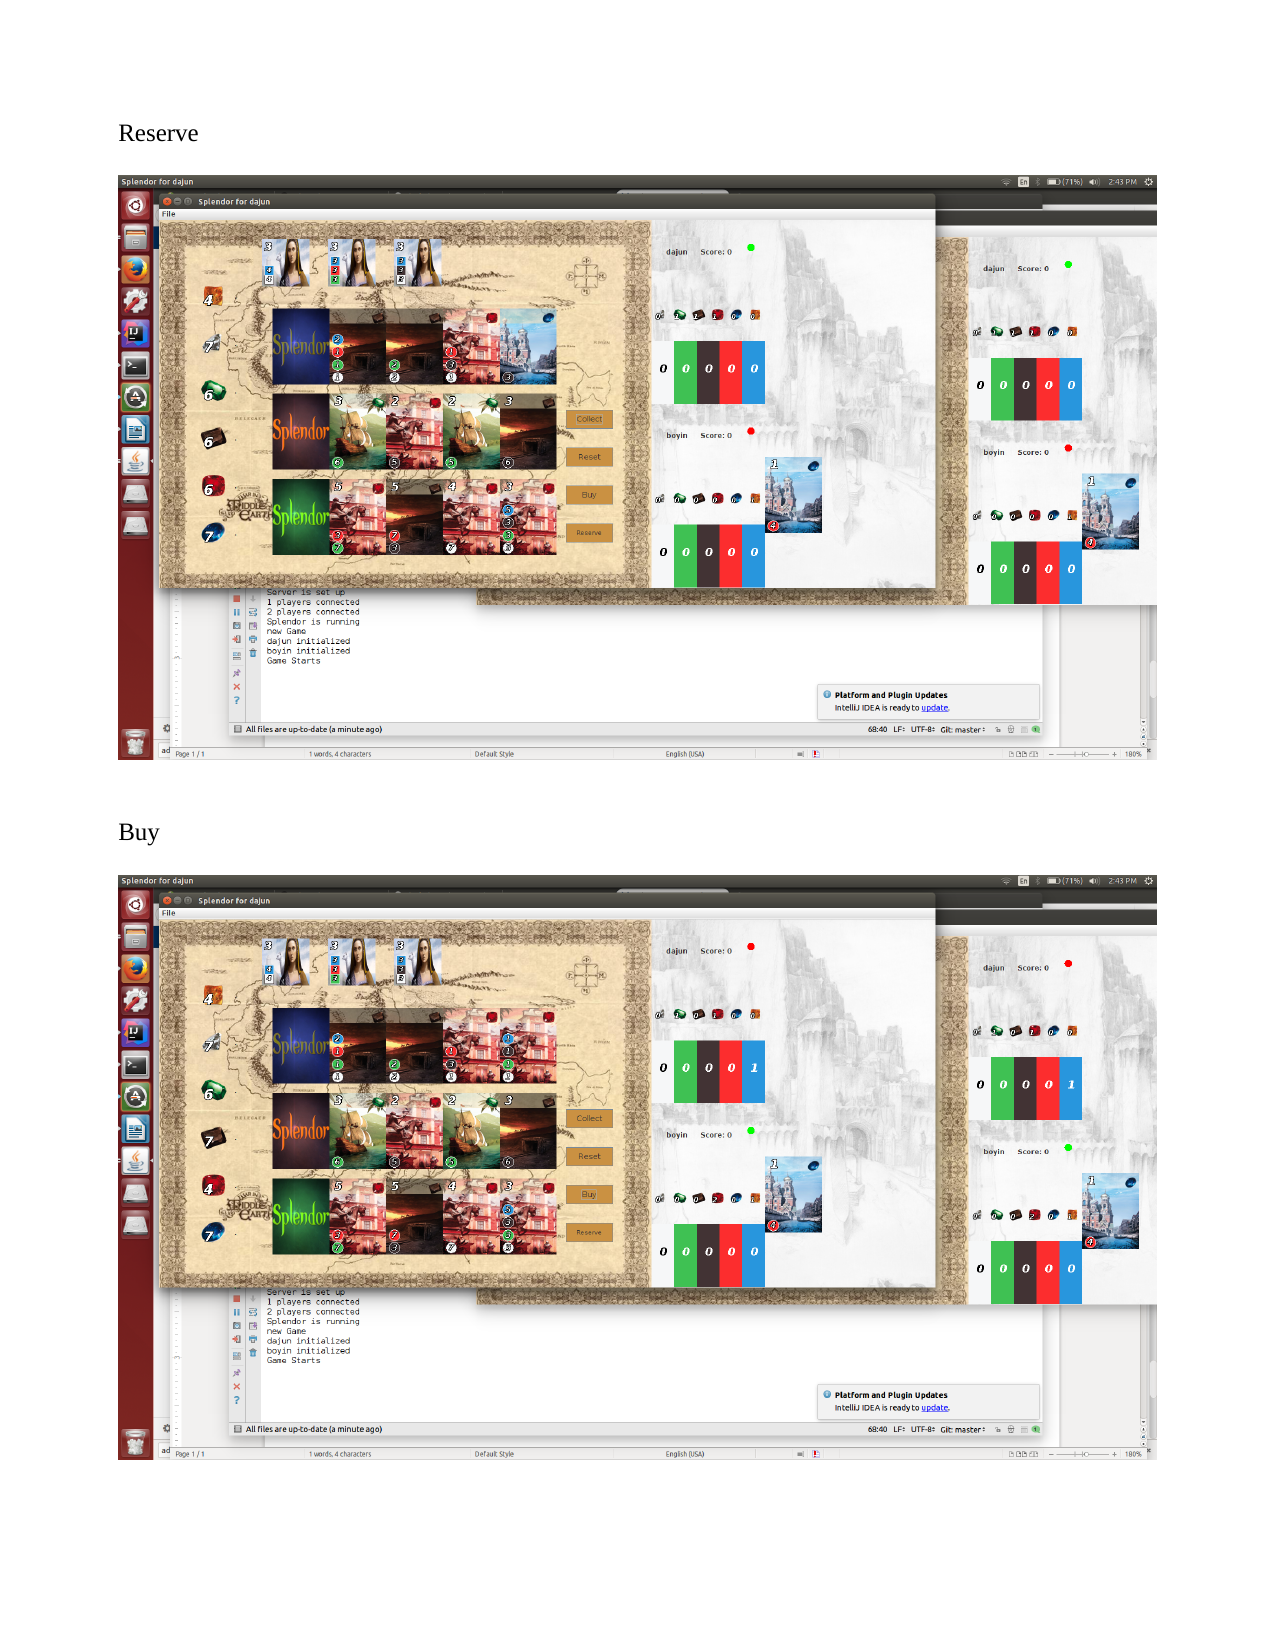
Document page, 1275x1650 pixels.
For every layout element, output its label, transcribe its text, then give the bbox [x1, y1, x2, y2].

text Buy [118, 817, 1157, 846]
text Reserve [118, 118, 1157, 147]
picture [118, 175, 1157, 760]
picture [118, 875, 1157, 1460]
